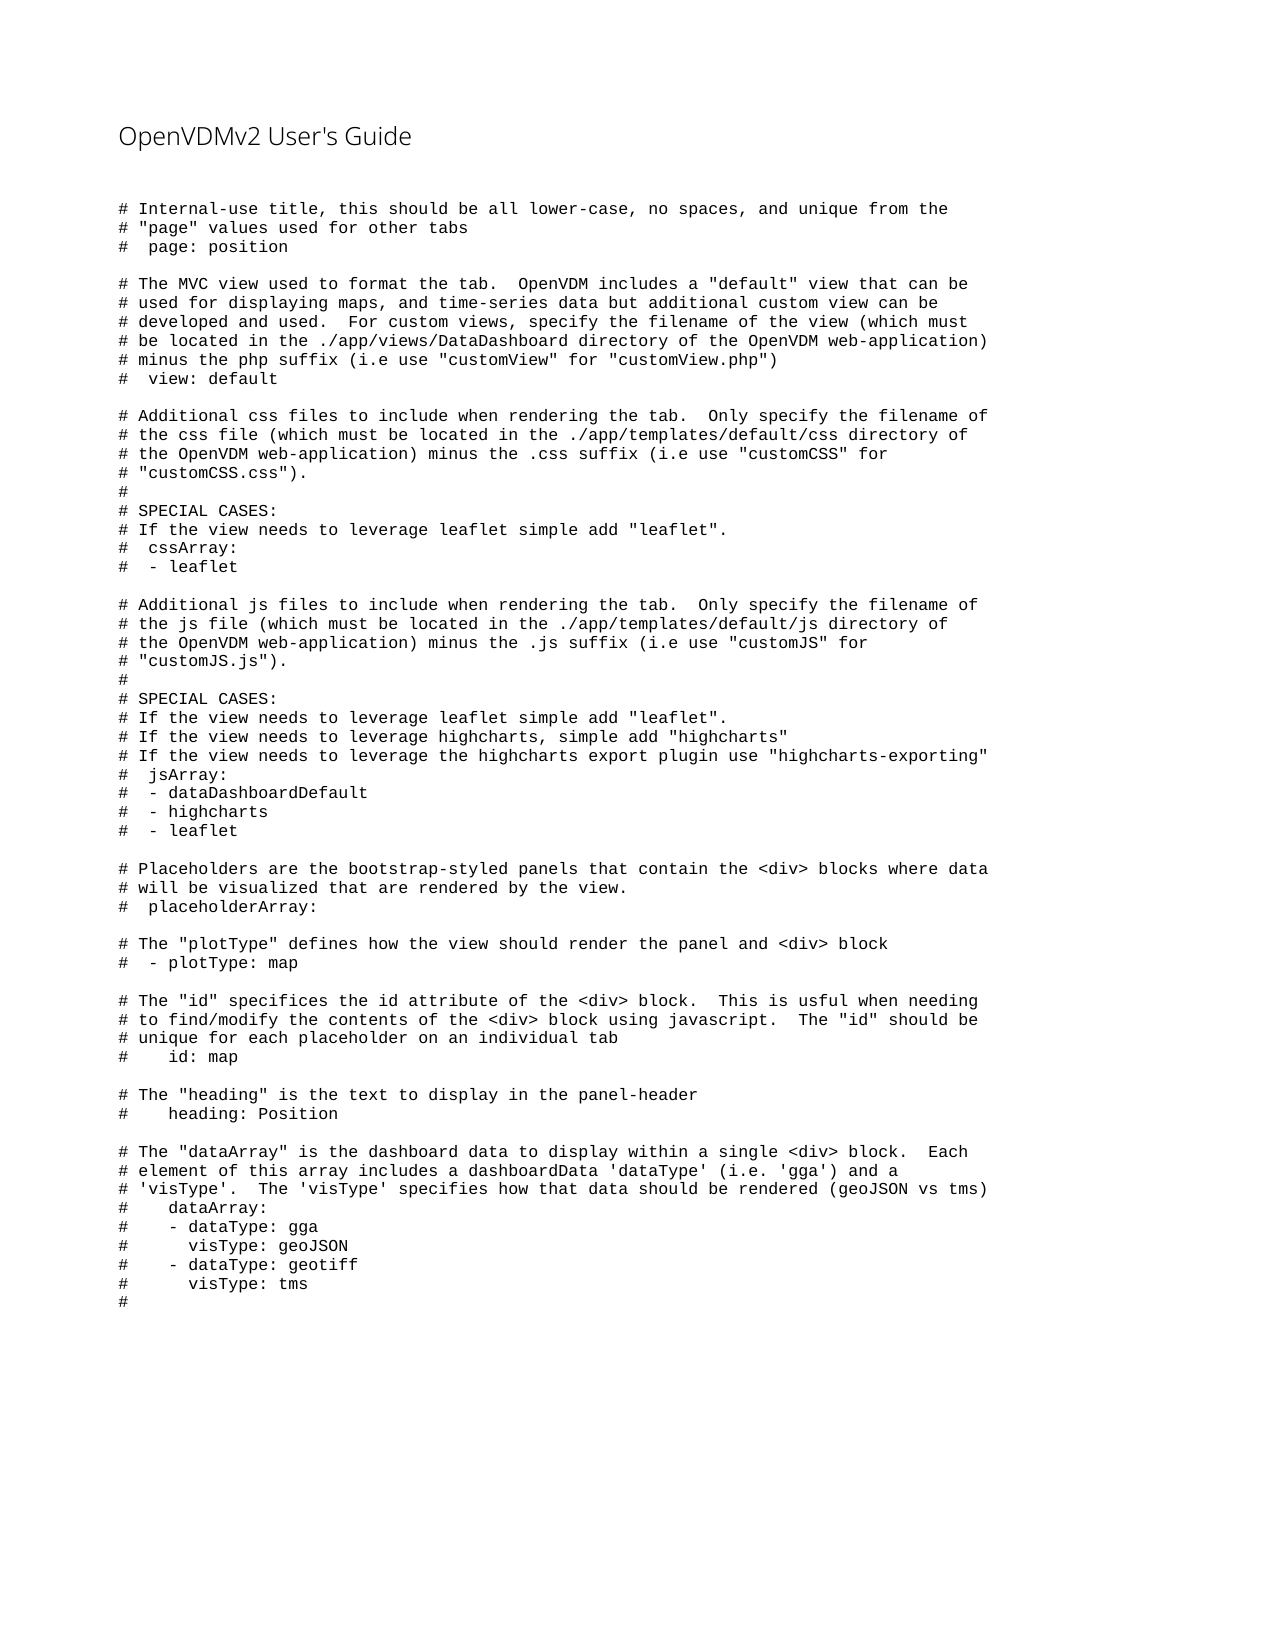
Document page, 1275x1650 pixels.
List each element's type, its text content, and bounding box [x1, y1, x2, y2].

text # - dataType: gga [118, 1219, 1157, 1237]
text # If the view needs to leverage the highcharts export plugin use "highcharts-exporting" [118, 747, 1157, 766]
text # Internal-use title, this should be all lower-case, no spaces, and unique from the [118, 201, 1157, 219]
text # The MVC view used to format the tab. OpenVDM includes a "default" view that can be [118, 276, 1157, 295]
text # [118, 1294, 1157, 1313]
text # the css file (which must be located in the ./app/templates/default/css directory of [118, 427, 1157, 446]
text # If the view needs to leverage highcharts, simple add "highcharts" [118, 728, 1157, 747]
text # - leaflet [118, 823, 1157, 842]
text # the js file (which must be located in the ./app/templates/default/js directory of [118, 615, 1157, 634]
text # "customJS.js"). [118, 653, 1157, 672]
text # 'visType'. The 'visType' specifies how that data should be rendered (geoJSON vs tms) [118, 1181, 1157, 1200]
text # heading: Position [118, 1106, 1157, 1124]
text # element of this array includes a dashboardData 'dataType' (i.e. 'gga') and a [118, 1162, 1157, 1181]
text # The "plotType" defines how the view should render the panel and <div> block [118, 936, 1157, 955]
text # SPECIAL CASES: [118, 691, 1157, 709]
text # the OpenVDM web-application) minus the .css suffix (i.e use "customCSS" for [118, 446, 1157, 464]
text # "customCSS.css"). [118, 464, 1157, 483]
text # - leaflet [118, 559, 1157, 578]
text # to find/modify the contents of the <div> block using javascript. The "id" should be [118, 1011, 1157, 1030]
text # If the view needs to leverage leaflet simple add "leaflet". [118, 709, 1157, 728]
text # view: default [118, 370, 1157, 389]
text # dataArray: [118, 1200, 1157, 1219]
text # [118, 483, 1157, 502]
text # id: map [118, 1049, 1157, 1068]
text # SPECIAL CASES: [118, 502, 1157, 521]
text # minus the php suffix (i.e use "customView" for "customView.php") [118, 351, 1157, 370]
text # The "heading" is the text to display in the panel-header [118, 1087, 1157, 1106]
text # - dataDashboardDefault [118, 785, 1157, 804]
text # visType: geoJSON [118, 1237, 1157, 1256]
text # the OpenVDM web-application) minus the .js suffix (i.e use "customJS" for [118, 634, 1157, 653]
text # cssArray: [118, 540, 1157, 559]
text # be located in the ./app/views/DataDashboard directory of the OpenVDM web-application) [118, 332, 1157, 351]
text # - plotType: map [118, 955, 1157, 973]
text # placeholderArray: [118, 898, 1157, 917]
text # visType: tms [118, 1275, 1157, 1294]
text # developed and used. For custom views, specify the filename of the view (which must [118, 314, 1157, 332]
text # jsArray: [118, 766, 1157, 785]
text # used for displaying maps, and time-series data but additional custom view can be [118, 295, 1157, 314]
text # Placeholders are the bootstrap-styled panels that contain the <div> blocks where data [118, 860, 1157, 879]
text # Additional js files to include when rendering the tab. Only specify the filename of [118, 596, 1157, 615]
text # Additional css files to include when rendering the tab. Only specify the filename of [118, 408, 1157, 427]
text # page: position [118, 238, 1157, 257]
text # - highcharts [118, 804, 1157, 823]
text # - dataType: geotiff [118, 1256, 1157, 1275]
text # will be visualized that are rendered by the view. [118, 879, 1157, 898]
text # "page" values used for other tabs [118, 219, 1157, 238]
text # The "id" specifices the id attribute of the <div> block. This is usful when needing [118, 992, 1157, 1011]
text # The "dataArray" is the dashboard data to display within a single <div> block. Each [118, 1143, 1157, 1162]
text # If the view needs to leverage leaflet simple add "leaflet". [118, 521, 1157, 540]
text # [118, 672, 1157, 691]
text # unique for each placeholder on an individual tab [118, 1030, 1157, 1049]
